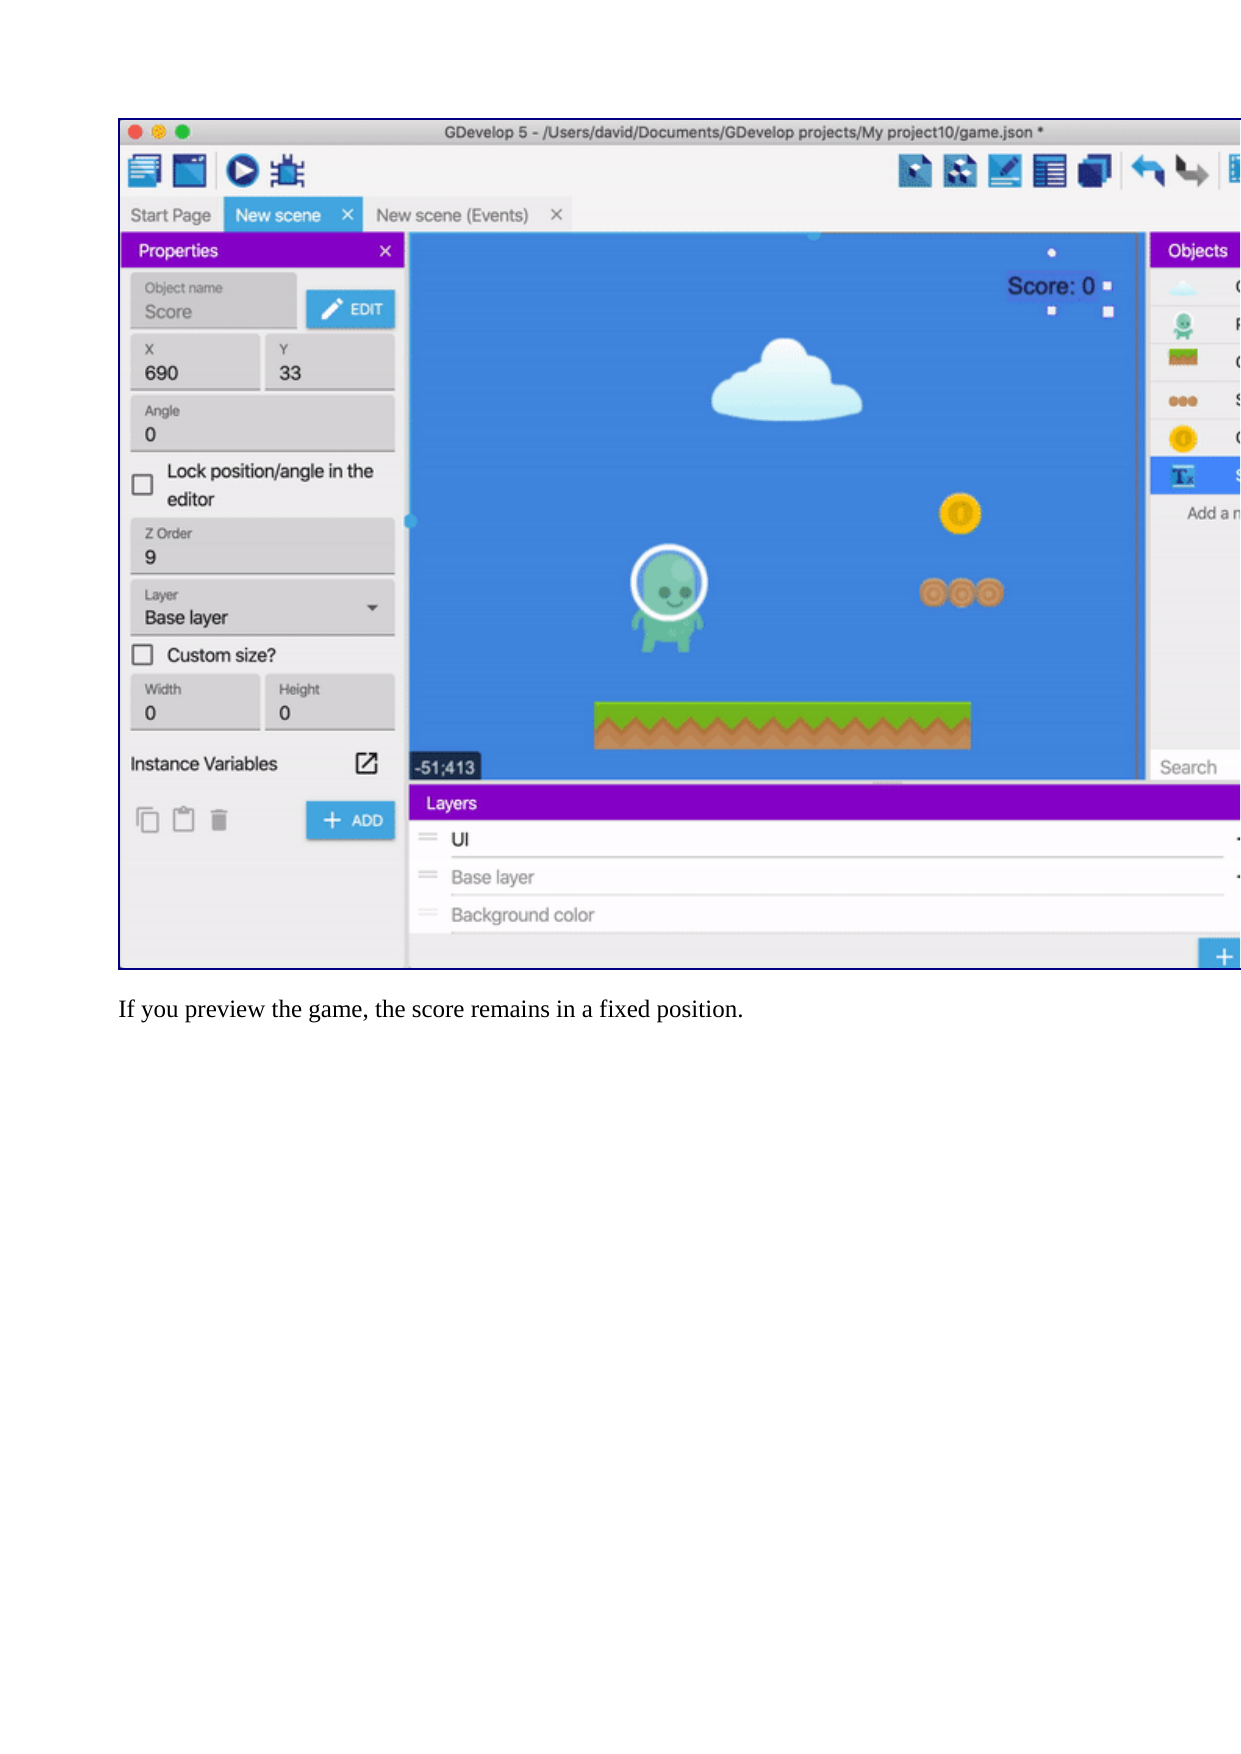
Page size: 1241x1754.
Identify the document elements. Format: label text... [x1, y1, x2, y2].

picture [120, 120, 1241, 968]
text If you preview the game, the score remains in a fixed position. [118, 994, 1122, 1023]
